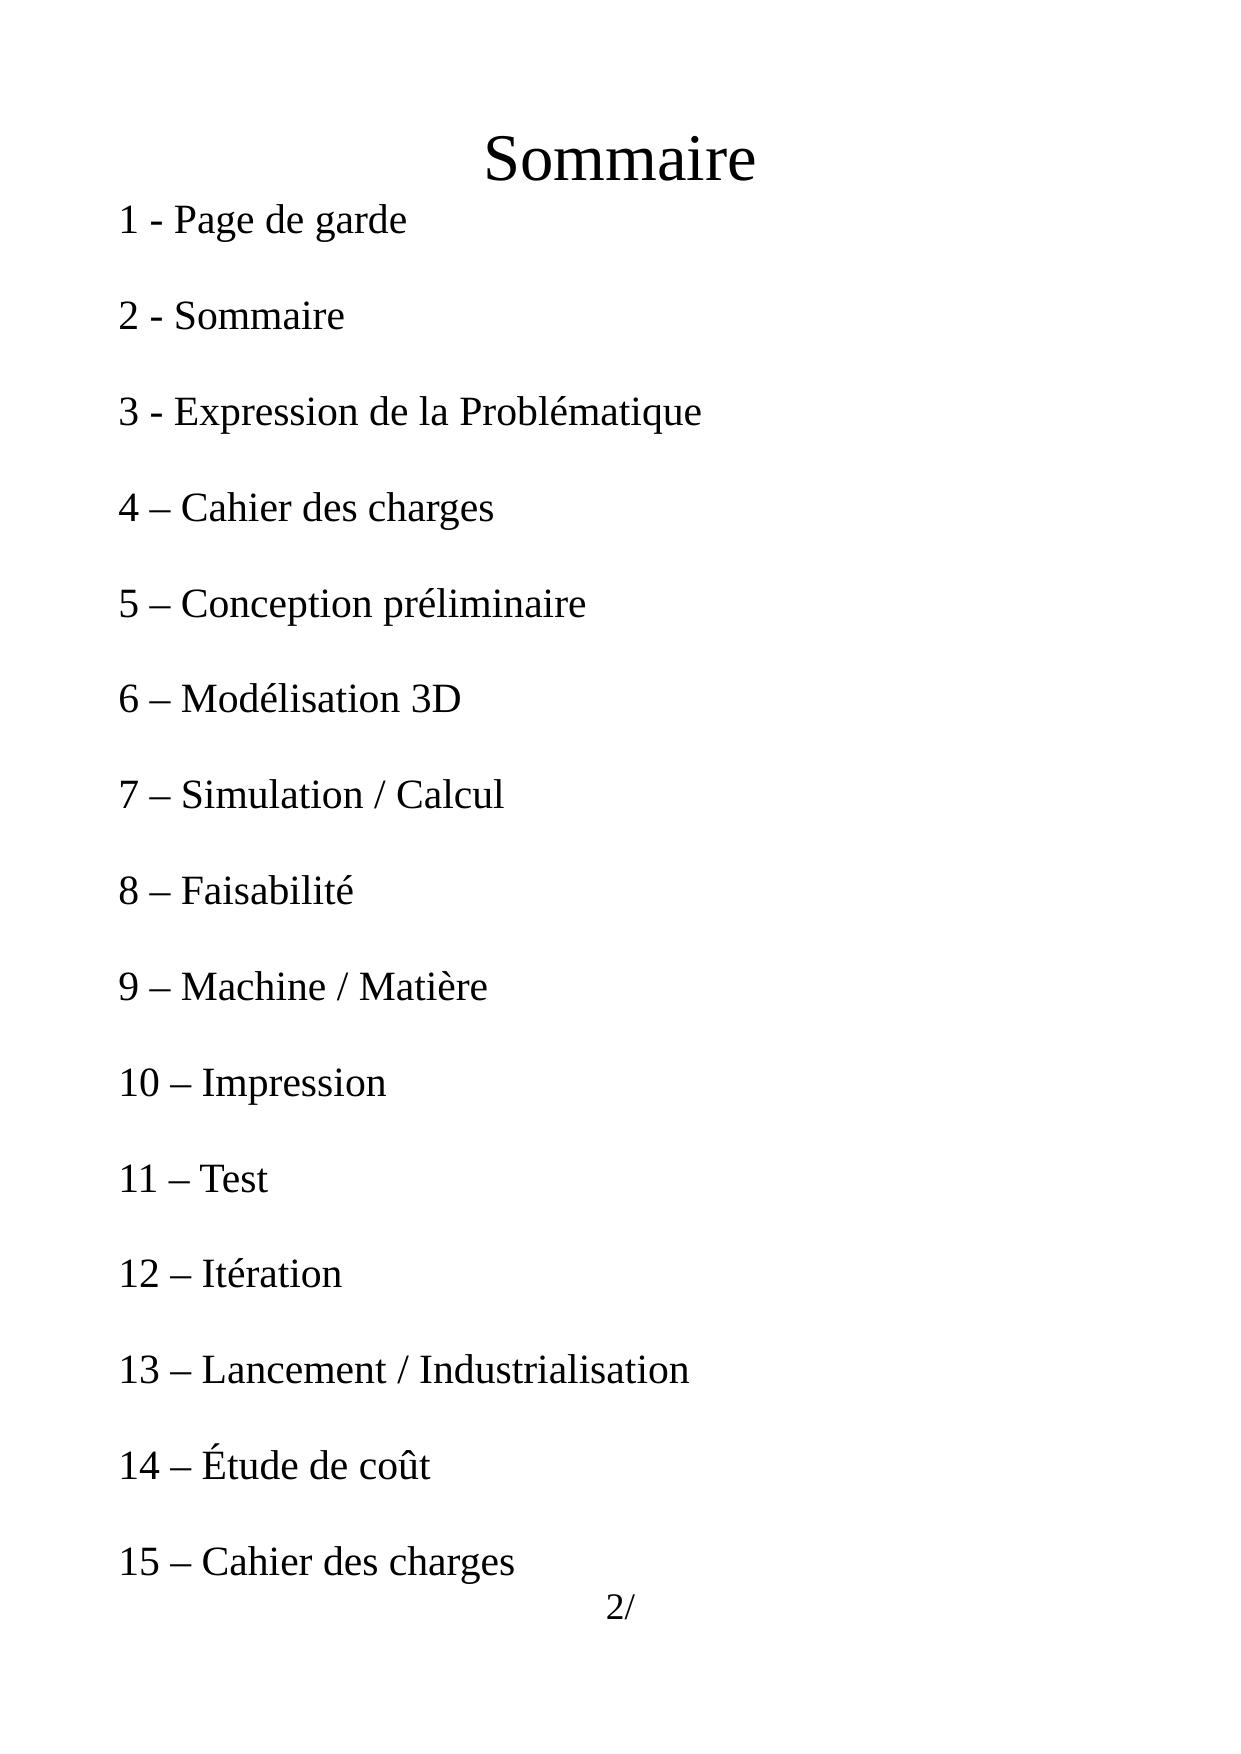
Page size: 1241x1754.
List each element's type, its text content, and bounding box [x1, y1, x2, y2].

text 2/ [118, 1584, 1122, 1627]
text 2 - Sommaire [118, 291, 1122, 338]
text 1 - Page de garde [118, 195, 1122, 243]
text 15 – Cahier des charges [118, 1536, 1122, 1584]
text 6 – Modélisation 3D [118, 674, 1122, 722]
text 10 – Impression [118, 1057, 1122, 1105]
text 7 – Simulation / Calcul [118, 770, 1122, 818]
text 4 – Cahier des charges [118, 482, 1122, 530]
text 5 – Conception préliminaire [118, 578, 1122, 626]
text 13 – Lancement / Industrialisation [118, 1345, 1122, 1393]
text Sommaire [118, 118, 1122, 195]
text 9 – Machine / Matière [118, 961, 1122, 1009]
text 14 – Étude de coût [118, 1441, 1122, 1488]
text 3 - Expression de la Problématique [118, 386, 1122, 434]
text 12 – Itération [118, 1249, 1122, 1297]
text 8 – Faisabilité [118, 866, 1122, 913]
text 11 – Test [118, 1153, 1122, 1201]
